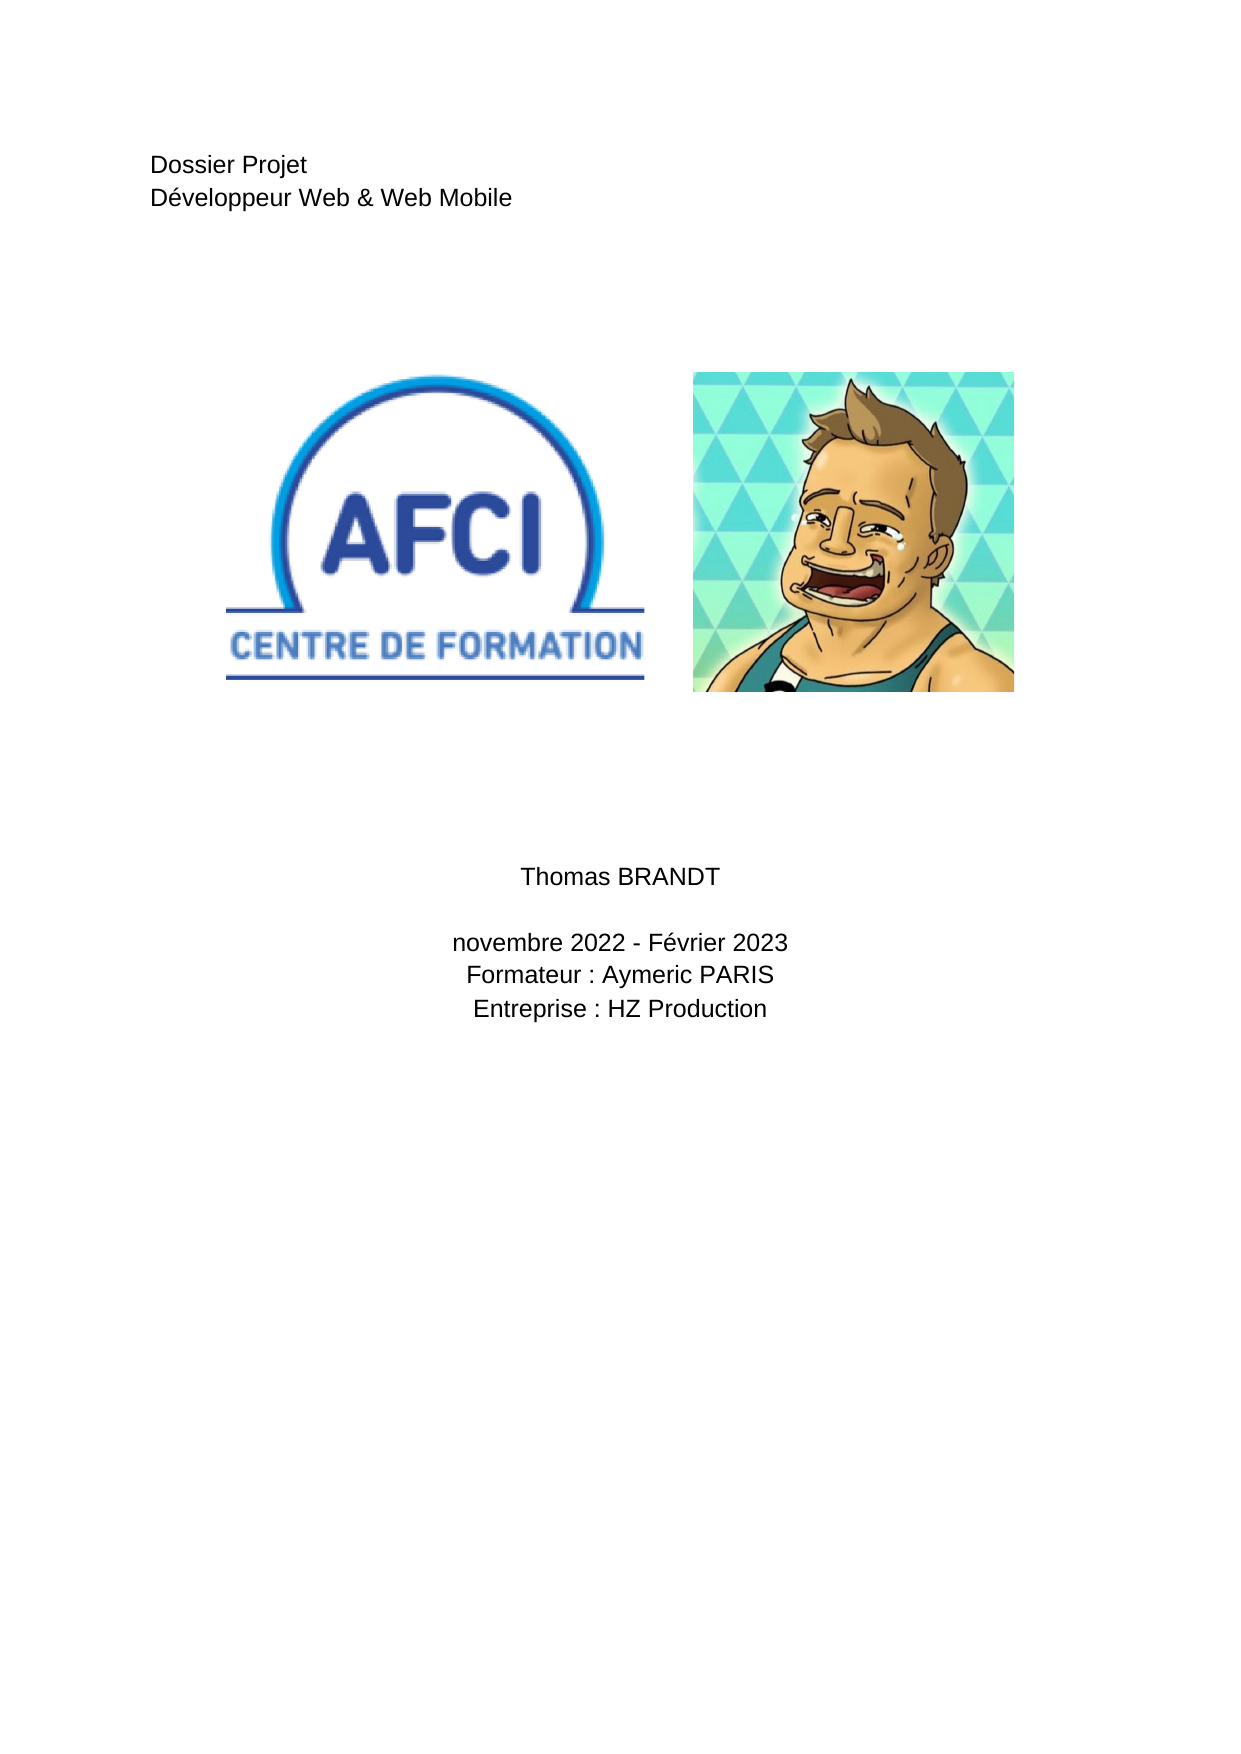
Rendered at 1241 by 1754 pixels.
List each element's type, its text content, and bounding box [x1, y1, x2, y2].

text Entreprise : HZ Production [150, 993, 1090, 1022]
text Formateur : Aymeric PARIS [150, 961, 1090, 989]
text novembre 2022 - Février 2023 [150, 927, 1090, 956]
picture [226, 348, 645, 692]
picture [693, 372, 1015, 692]
text Dossier Projet [150, 150, 1090, 179]
text Développeur Web & Web Mobile [150, 183, 1090, 212]
text Thomas BRANDT [150, 861, 1090, 890]
